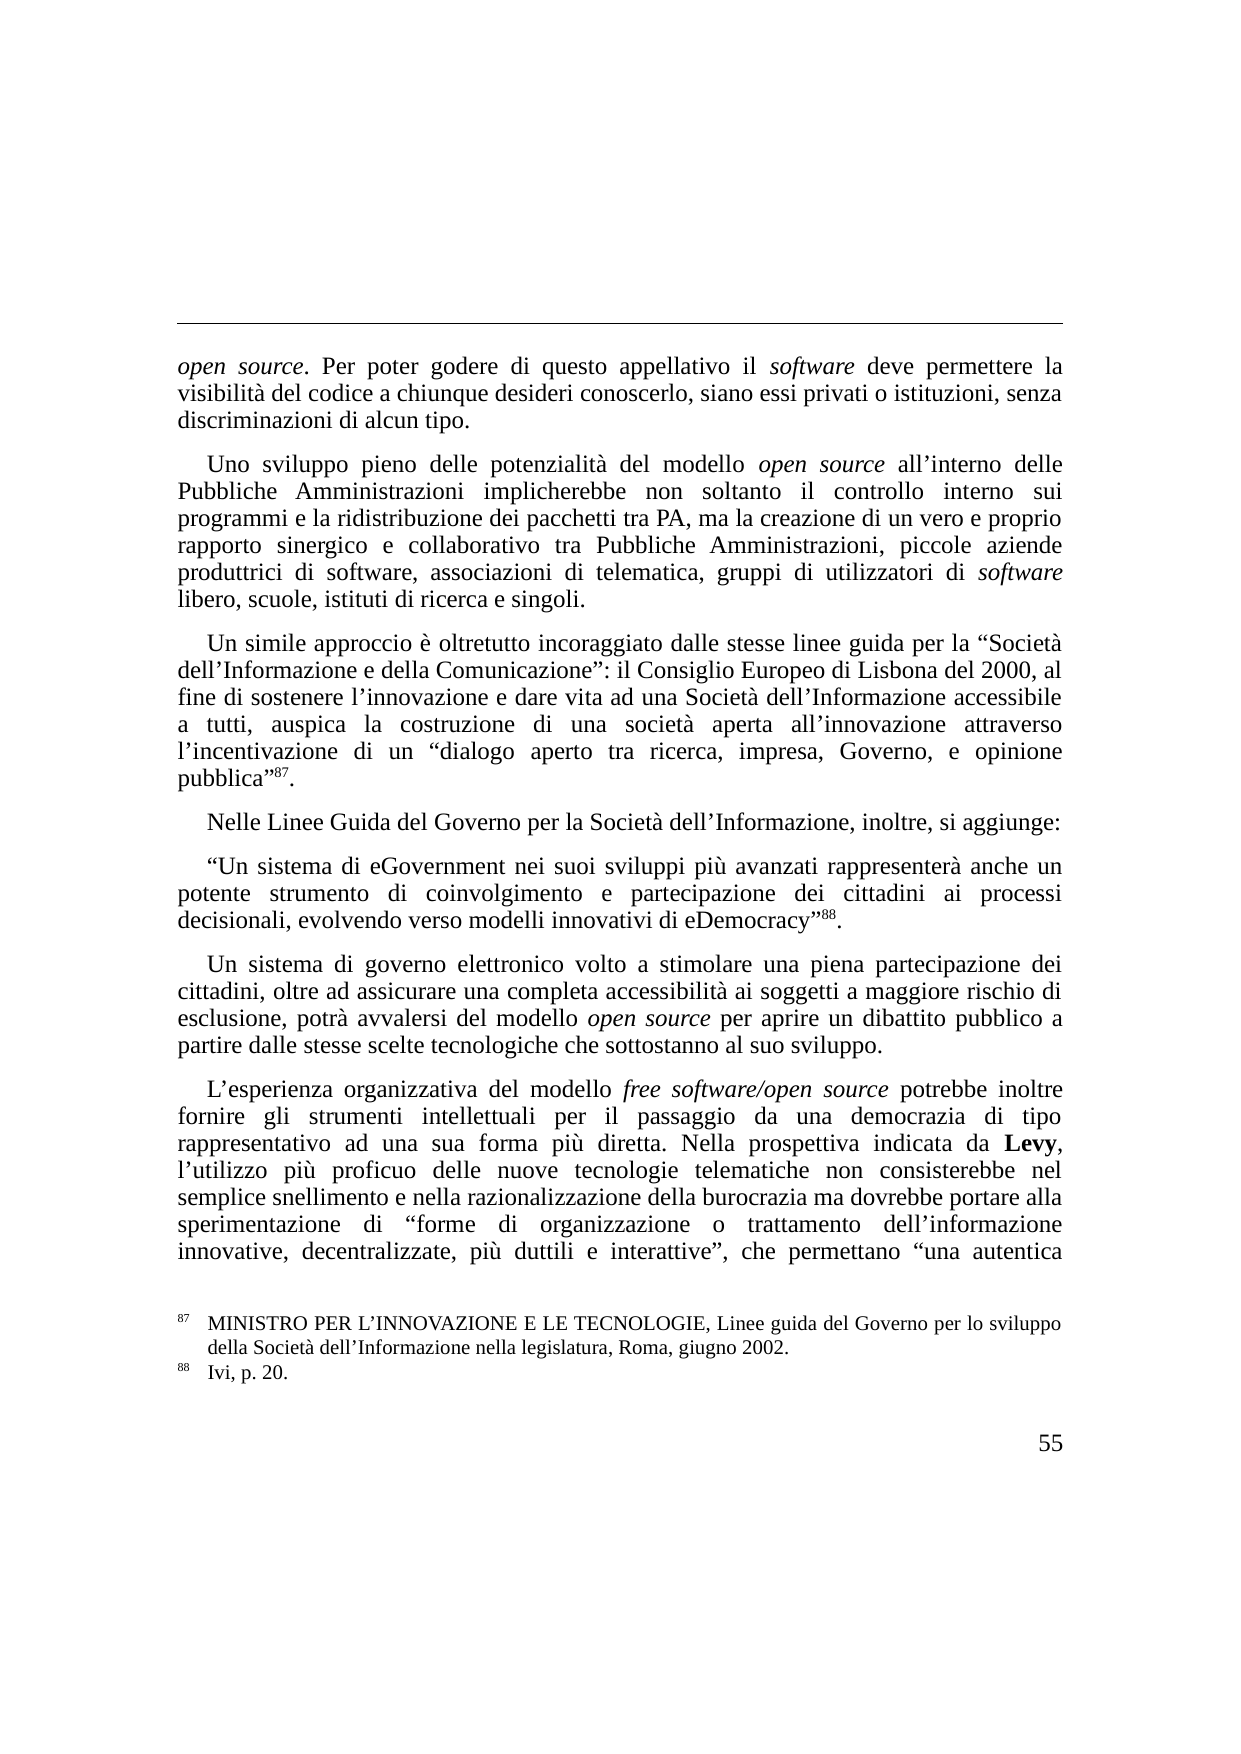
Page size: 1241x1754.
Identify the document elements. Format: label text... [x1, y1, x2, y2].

text Uno sviluppo pieno delle potenzialità del modello open source all’interno delle Pubbliche Amministrazioni implicherebbe non soltanto il controllo interno sui programmi e la ridistribuzione dei pacchetti tra PA, ma la creazione di un vero e proprio rapporto sinergico e collaborativo tra Pubbliche Amministrazioni, piccole aziende produttrici di software, associazioni di telematica, gruppi di utilizzatori di software libero, scuole, istituti di ricerca e singoli. [177, 451, 1063, 613]
text MINISTRO PER L’INNOVAZIONE E LE TECNOLOGIE, Linee guida del Governo per lo sviluppo della Società dell’Informazione nella legislatura, Roma, giugno 2002. [177, 1311, 1063, 1359]
text L’esperienza organizzativa del modello free software/open source potrebbe inoltre fornire gli strumenti intellettuali per il passaggio da una democrazia di tipo rappresentativo ad una sua forma più diretta. Nella prospettiva indicata da Levy, l’utilizzo più proficuo delle nuove tecnologie telematiche non consisterebbe nel semplice snellimento e nella razionalizzazione della burocrazia ma dovrebbe portare alla sperimentazione di “forme di organizzazione o trattamento dell’informazione innovative, decentralizzate, più duttili e interattive”, che permettano “una autentica [177, 1076, 1063, 1265]
text Un sistema di governo elettronico volto a stimolare una piena partecipazione dei cittadini, oltre ad assicurare una completa accessibilità ai soggetti a maggiore rischio di esclusione, potrà avvalersi del modello open source per aprire un dibattito pubblico a partire dalle stesse scelte tecnologiche che sottostanno al suo sviluppo. [177, 951, 1063, 1059]
text Un simile approccio è oltretutto incoraggiato dalle stesse linee guida per la “Società dell’Informazione e della Comunicazione”: il Consiglio Europeo di Lisbona del 2000, al fine di sostenere l’innovazione e dare vita ad una Società dell’Informazione accessibile a tutti, auspica la costruzione di una società aperta all’innovazione attraverso l’incentivazione di un “dialogo aperto tra ricerca, impresa, Governo, e opinione pubblica”. [177, 630, 1063, 792]
text open source. Per poter godere di questo appellativo il software deve permettere la visibilità del codice a chiunque desideri conoscerlo, siano essi privati o istituzioni, senza discriminazioni di alcun tipo. [177, 353, 1063, 434]
text “Un sistema di eGovernment nei suoi sviluppi più avanzati rappresenterà anche un potente strumento di coinvolgimento e partecipazione dei cittadini ai processi decisionali, evolvendo verso modelli innovativi di eDemocracy”. [177, 853, 1063, 934]
text Nelle Linee Guida del Governo per la Società dell’Informazione, inoltre, si aggiunge: [177, 809, 1063, 836]
text Ivi, p. 20. [177, 1361, 1063, 1384]
